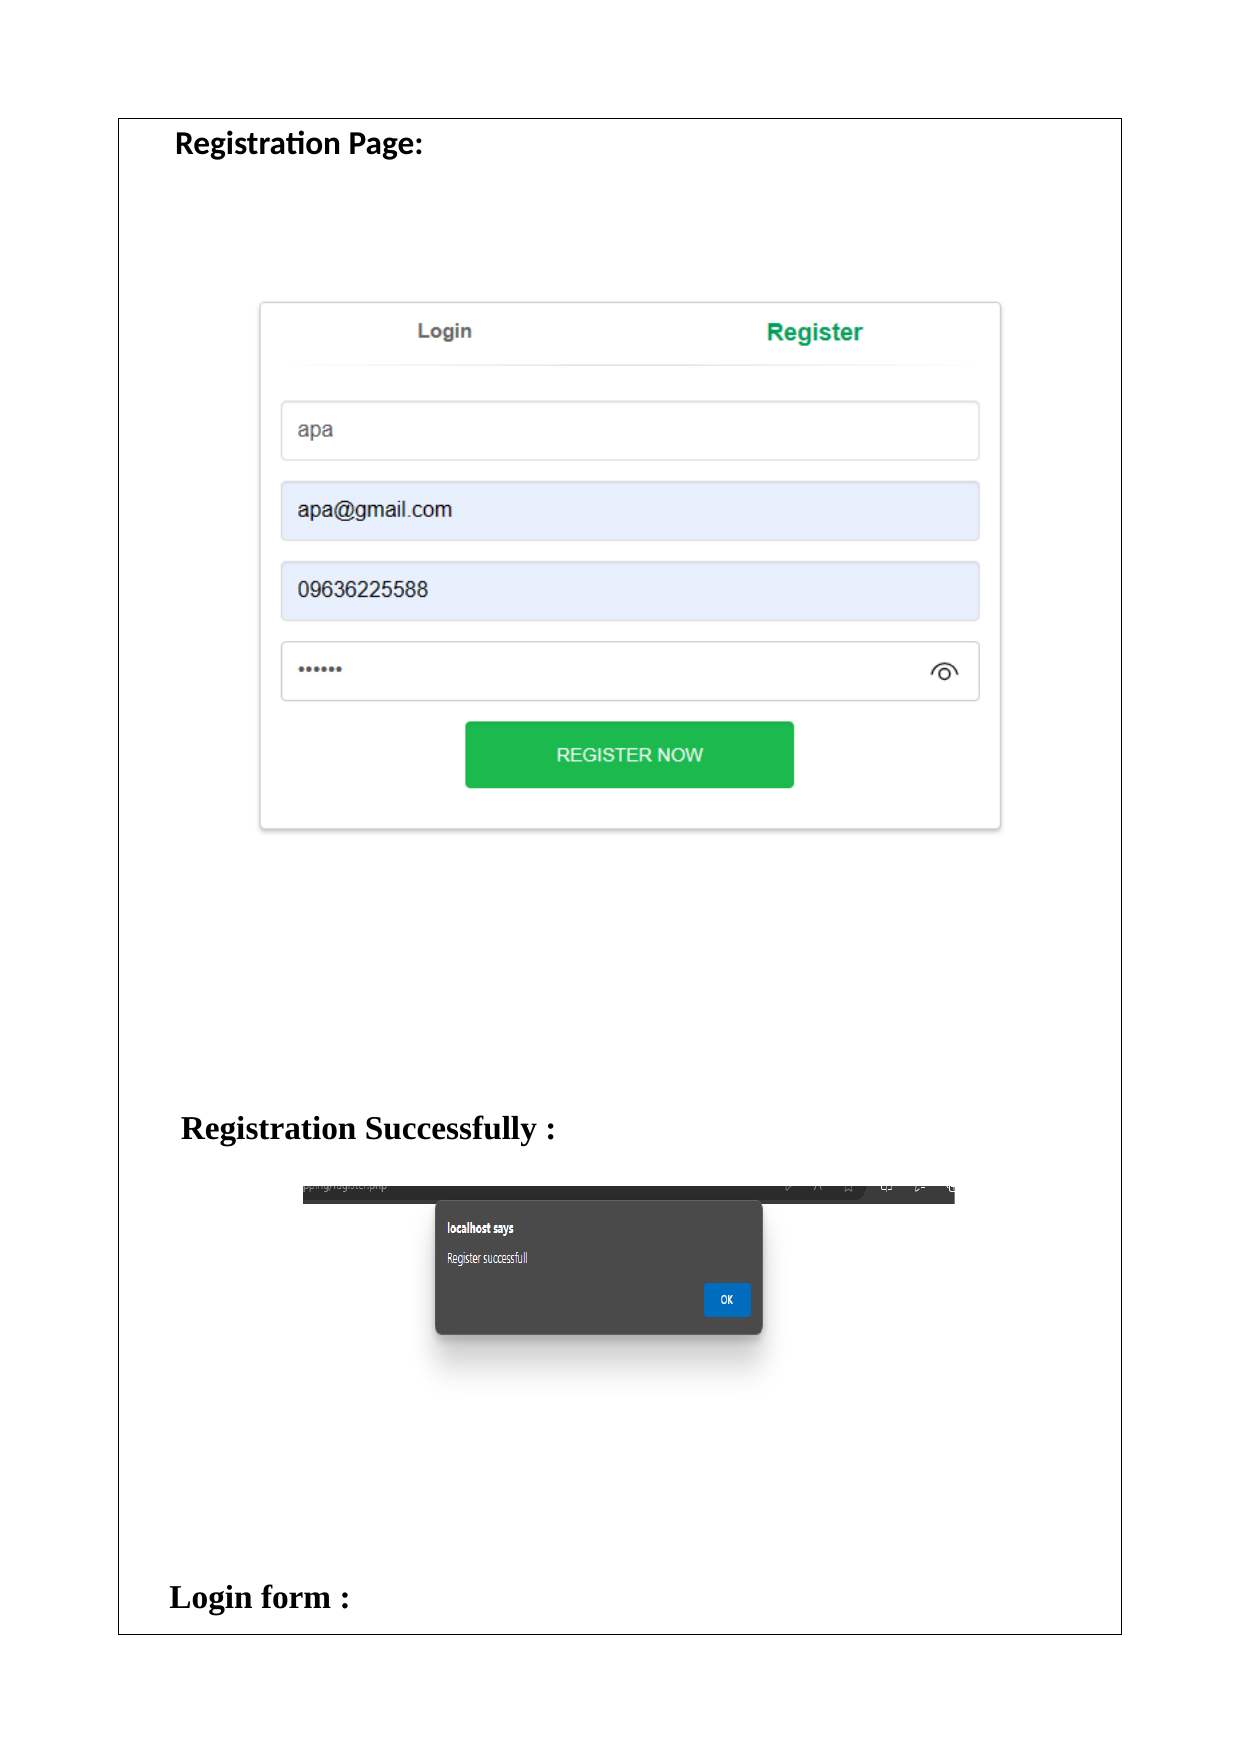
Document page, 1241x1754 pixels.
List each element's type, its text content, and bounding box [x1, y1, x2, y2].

text Registration Successfully : [122, 1108, 1118, 1147]
picture [303, 1186, 955, 1479]
picture [122, 235, 1119, 926]
text Login form : [122, 1573, 1118, 1617]
text Registration Page: [122, 122, 1118, 163]
